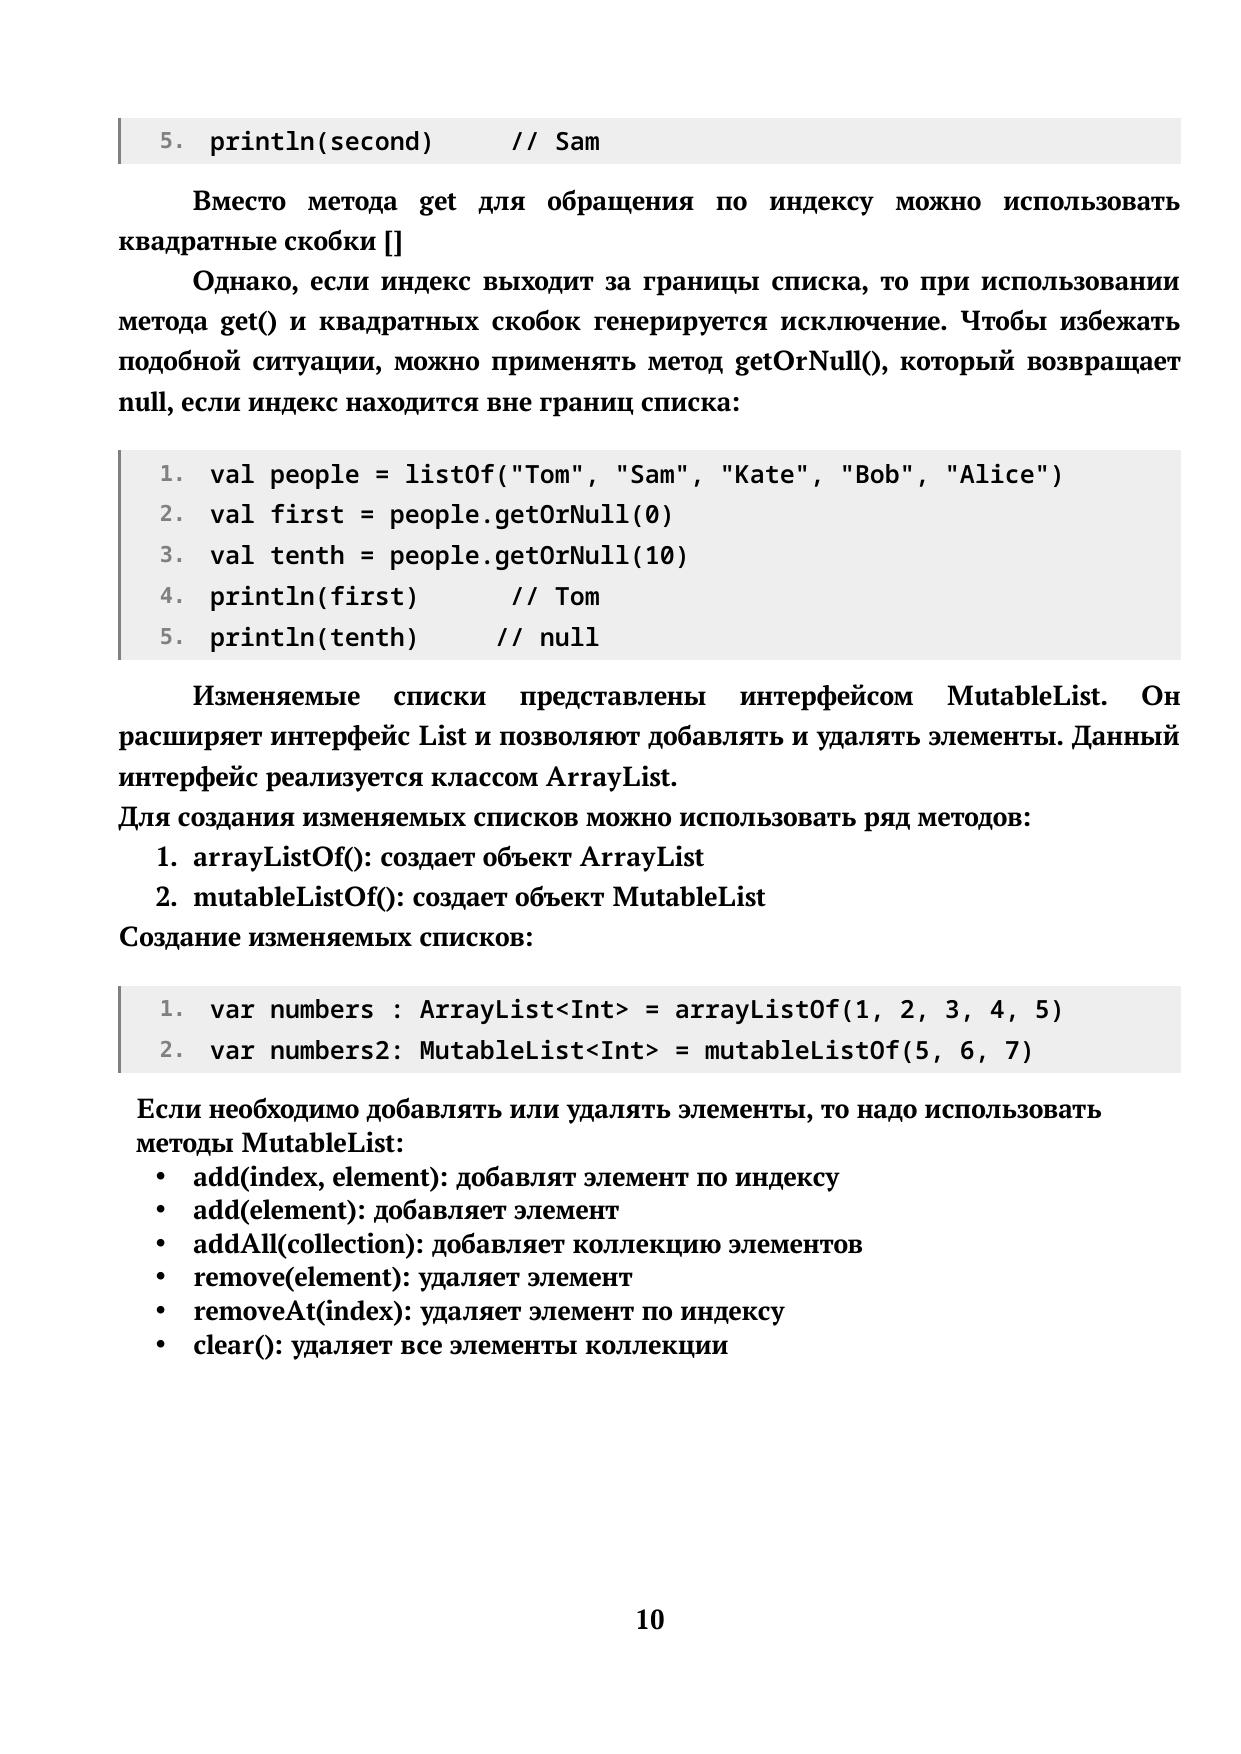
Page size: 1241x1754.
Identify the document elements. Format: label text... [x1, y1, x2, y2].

text Создание изменяемых списков: [118, 919, 1181, 953]
list remove(element): удаляет элемент [156, 1259, 1181, 1293]
list mutableListOf(): создает объект MutableList [156, 879, 1181, 913]
list val people = listOf("Tom", "Sam", "Kate", "Bob", "Alice") [121, 450, 1181, 490]
list println(second) // Sam [121, 118, 1181, 164]
list add(element): добавляет элемент [156, 1192, 1181, 1226]
list clear(): удаляет все элементы коллекции [156, 1327, 1181, 1361]
list add(index, element): добавлят элемент по индексу [156, 1159, 1181, 1192]
list println(tenth) // null [121, 614, 1181, 660]
text Вместо метода get для обращения по индексу можно использовать квадратные скобки [] [118, 183, 1181, 256]
list arrayListOf(): создает объект ArrayList [156, 839, 1181, 873]
list var numbers2: MutableList<Int> = mutableListOf(5, 6, 7) [121, 1027, 1181, 1073]
list val first = people.getOrNull(0) [121, 491, 1181, 531]
list val tenth = people.getOrNull(10) [121, 532, 1181, 572]
text Однако, если индекс выходит за границы списка, то при использовании метода get() и квадратных скобок генерируется исключение. Чтобы избежать подобной ситуации, можно применять метод getOrNull(), который возвращает null, если индекс находится вне границ списка: [118, 263, 1181, 417]
list var numbers : ArrayList<Int> = arrayListOf(1, 2, 3, 4, 5) [121, 986, 1181, 1026]
list addAll(collection): добавляет коллекцию элементов [156, 1226, 1181, 1259]
list println(first) // Tom [121, 573, 1181, 613]
list Если необходимо добавлять или удалять элементы, то надо использовать методы MutableList: [118, 1092, 1181, 1159]
text Изменяемые списки представлены интерфейсом MutableList. Он расширяет интерфейс List и позволяют добавлять и удалять элементы. Данный интерфейс реализуется классом ArrayList. [118, 678, 1181, 792]
text Для создания изменяемых списков можно использовать ряд методов: [118, 799, 1181, 832]
list removeAt(index): удаляет элемент по индексу [156, 1293, 1181, 1327]
